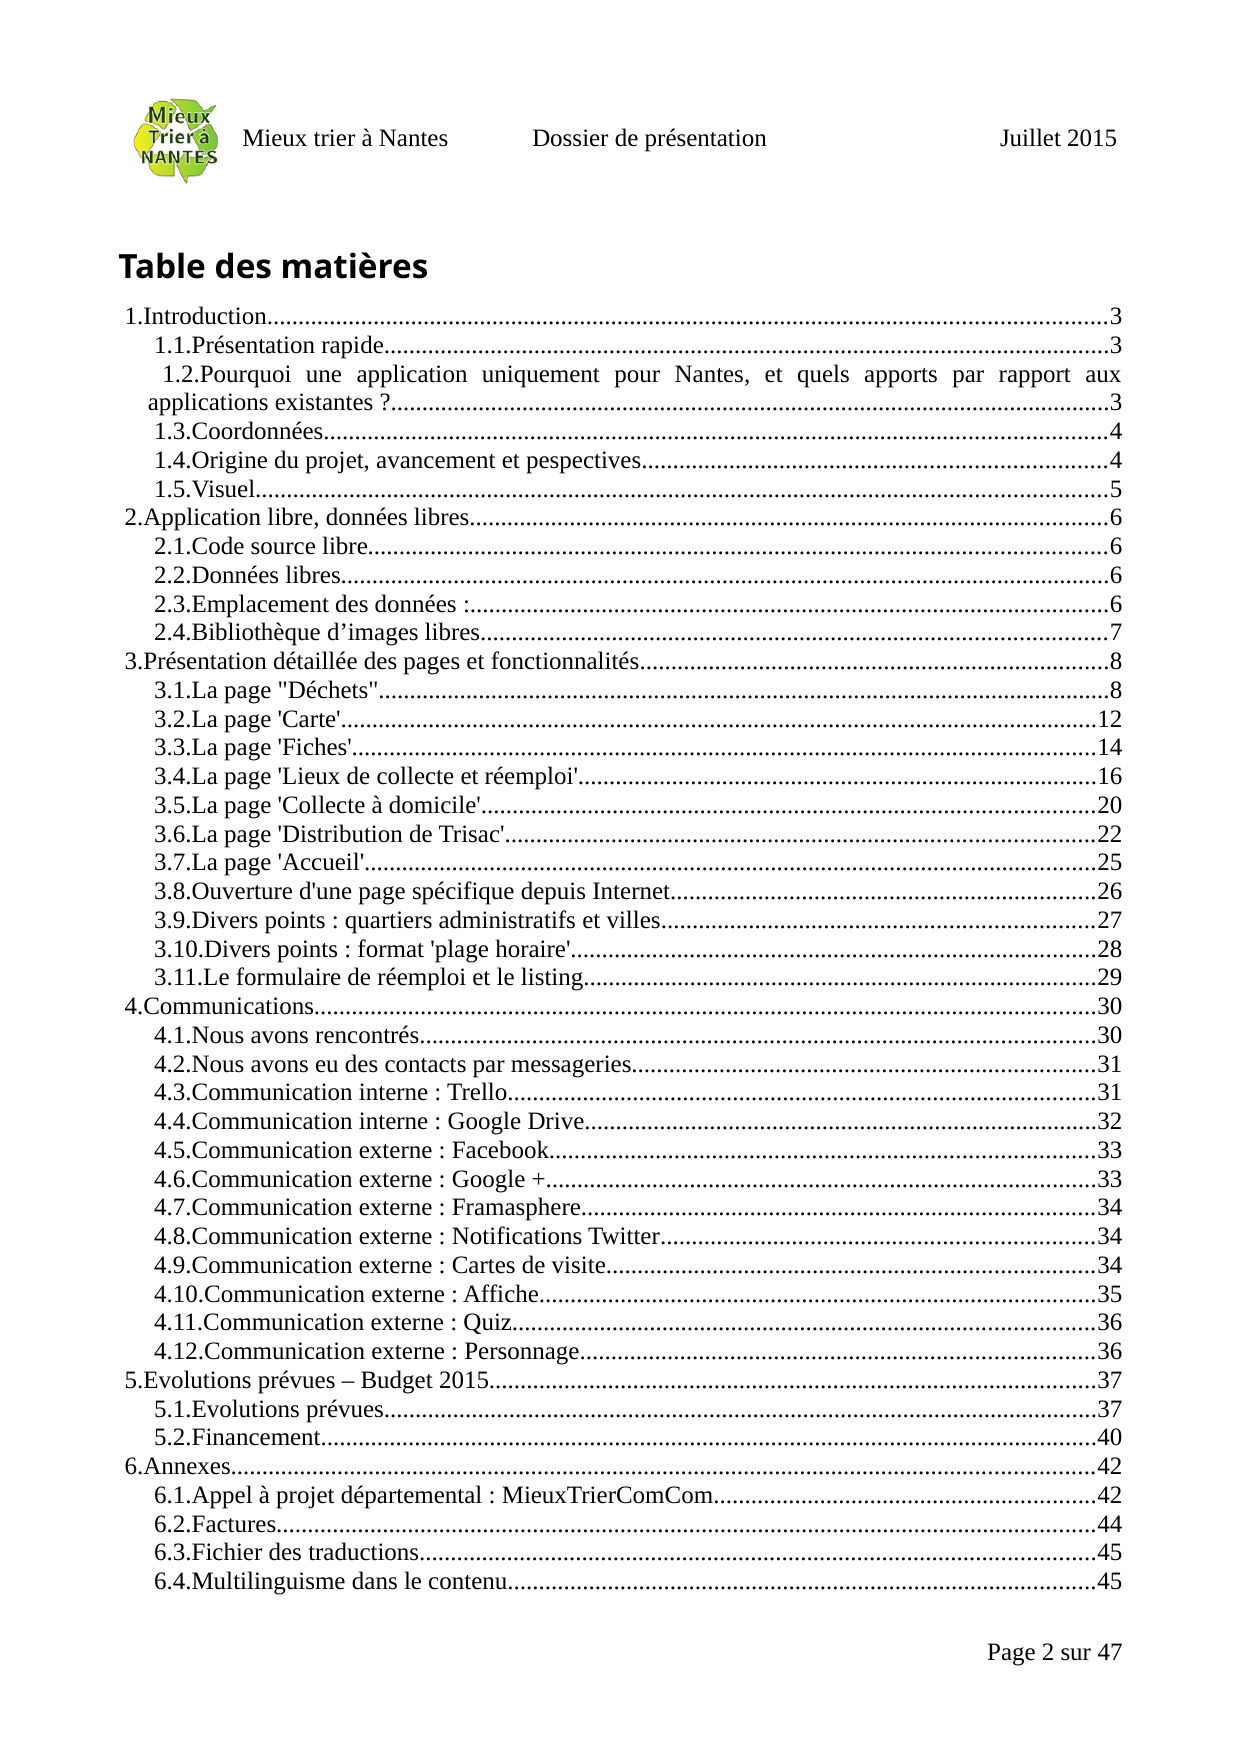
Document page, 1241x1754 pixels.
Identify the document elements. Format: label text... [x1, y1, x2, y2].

text 6.4.Multilinguisme dans le contenu 45 [148, 1566, 1122, 1595]
text 4.10.Communication externe : Affiche 35 [148, 1279, 1122, 1307]
text 2.4.Bibliothèque d’images libres 7 [148, 617, 1122, 646]
text 3.4.La page 'Lieux de collecte et réemploi' 16 [148, 761, 1122, 790]
text 3.3.La page 'Fiches' 14 [148, 732, 1122, 761]
text 3.1.La page "Déchets" 8 [148, 675, 1122, 704]
text 4.4.Communication interne : Google Drive 32 [148, 1106, 1122, 1135]
text 2.1.Code source libre 6 [148, 531, 1122, 560]
text 3.5.La page 'Collecte à domicile' 20 [148, 790, 1122, 819]
picture [131, 95, 221, 185]
text 2.3.Emplacement des données : 6 [148, 589, 1122, 617]
text 1.Introduction 3 [118, 301, 1122, 330]
text 3.8.Ouverture d'une page spécifique depuis Internet 26 [148, 876, 1122, 905]
text 4.5.Communication externe : Facebook 33 [148, 1135, 1122, 1164]
text 1.5.Visuel 5 [148, 474, 1122, 502]
text 3.2.La page 'Carte' 12 [148, 704, 1122, 732]
text 1.2.Pourquoi une application uniquement pour Nantes, et quels apports par rapport aux applications existantes ? 3 [148, 359, 1122, 416]
text 4.9.Communication externe : Cartes de visite 34 [148, 1250, 1122, 1279]
text 4.Communications 30 [118, 991, 1122, 1020]
text 6.Annexes 42 [118, 1451, 1122, 1480]
text 3.10.Divers points : format 'plage horaire' 28 [148, 934, 1122, 962]
text 4.7.Communication externe : Framasphere 34 [148, 1192, 1122, 1221]
text 2.Application libre, données libres 6 [118, 502, 1122, 531]
text 3.9.Divers points : quartiers administratifs et villes 27 [148, 905, 1122, 934]
subtitle Table des matières [118, 243, 1122, 289]
text 5.2.Financement 40 [148, 1422, 1122, 1451]
text 6.2.Factures 44 [148, 1509, 1122, 1537]
text 3.6.La page 'Distribution de Trisac' 22 [148, 819, 1122, 847]
text 4.1.Nous avons rencontrés... 30 [148, 1020, 1122, 1049]
text 4.6.Communication externe : Google + 33 [148, 1164, 1122, 1192]
text 4.3.Communication interne : Trello 31 [148, 1077, 1122, 1106]
text 3.Présentation détaillée des pages et fonctionnalités 8 [118, 646, 1122, 675]
text 4.8.Communication externe : Notifications Twitter 34 [148, 1221, 1122, 1250]
text 1.3.Coordonnées 4 [148, 416, 1122, 445]
text 1.4.Origine du projet, avancement et pespectives 4 [148, 445, 1122, 474]
text 2.2.Données libres 6 [148, 560, 1122, 589]
text 4.2.Nous avons eu des contacts par messageries 31 [148, 1049, 1122, 1077]
text 4.12.Communication externe : Personnage 36 [148, 1336, 1122, 1365]
text 5.1.Evolutions prévues 37 [148, 1394, 1122, 1422]
text 6.1.Appel à projet départemental : MieuxTrierComCom 42 [148, 1480, 1122, 1509]
text 1.1.Présentation rapide 3 [148, 330, 1122, 359]
text 3.11.Le formulaire de réemploi et le listing 29 [148, 962, 1122, 991]
text 5.Evolutions prévues – Budget 2015 37 [118, 1365, 1122, 1394]
text 6.3.Fichier des traductions 45 [148, 1537, 1122, 1566]
text 3.7.La page 'Accueil' 25 [148, 847, 1122, 876]
text 4.11.Communication externe : Quiz 36 [148, 1307, 1122, 1336]
